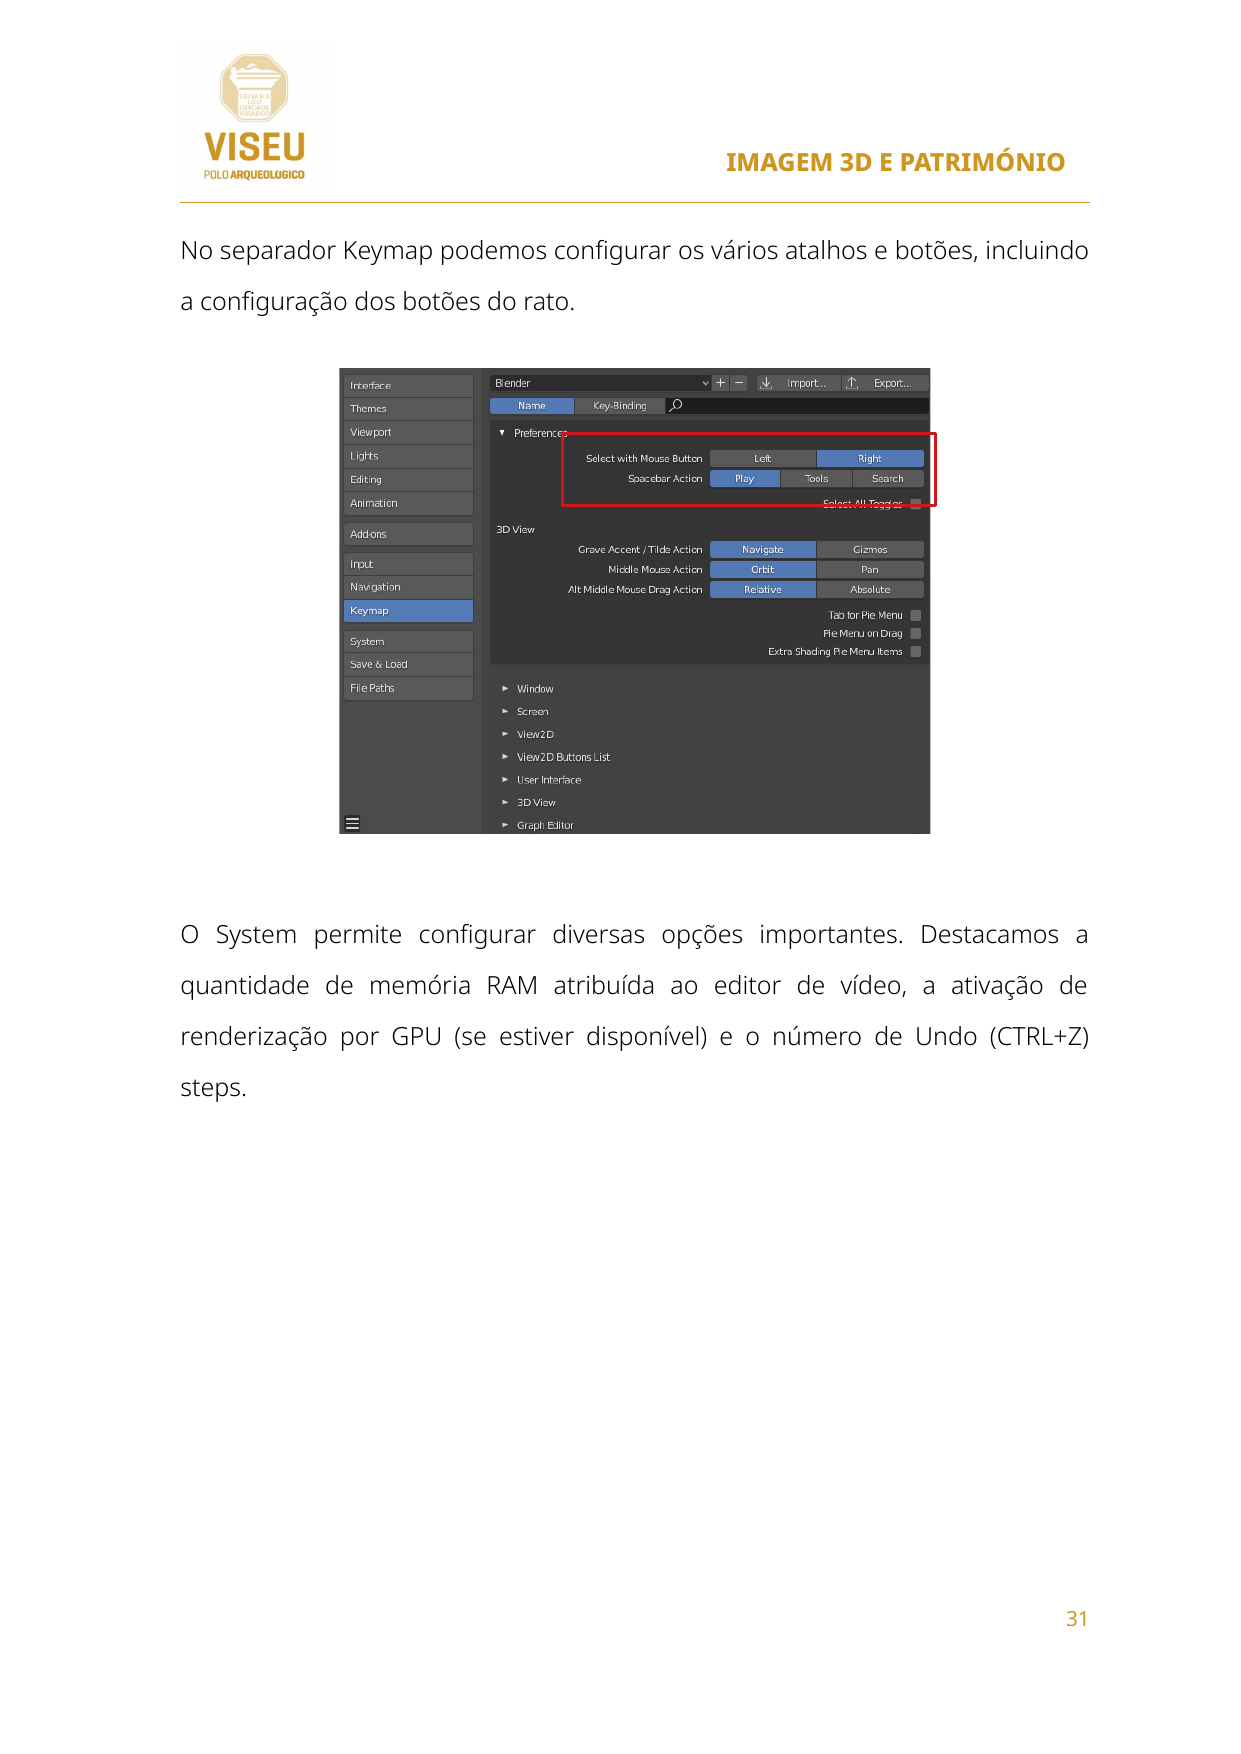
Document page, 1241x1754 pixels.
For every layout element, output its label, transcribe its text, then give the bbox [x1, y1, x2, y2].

text No separador Keymap podemos configurar os vários atalhos e botões, incluindo a configuração dos botões do rato. [180, 232, 1090, 317]
picture [564, 435, 931, 504]
picture [339, 368, 931, 834]
text O System permite configurar diversas opções importantes. Destacamos a quantidade de memória RAM atribuída ao editor de vídeo, a ativação de renderização por GPU (se estiver disponível) e o número de Undo (CTRL+Z) steps. [180, 917, 1090, 1104]
